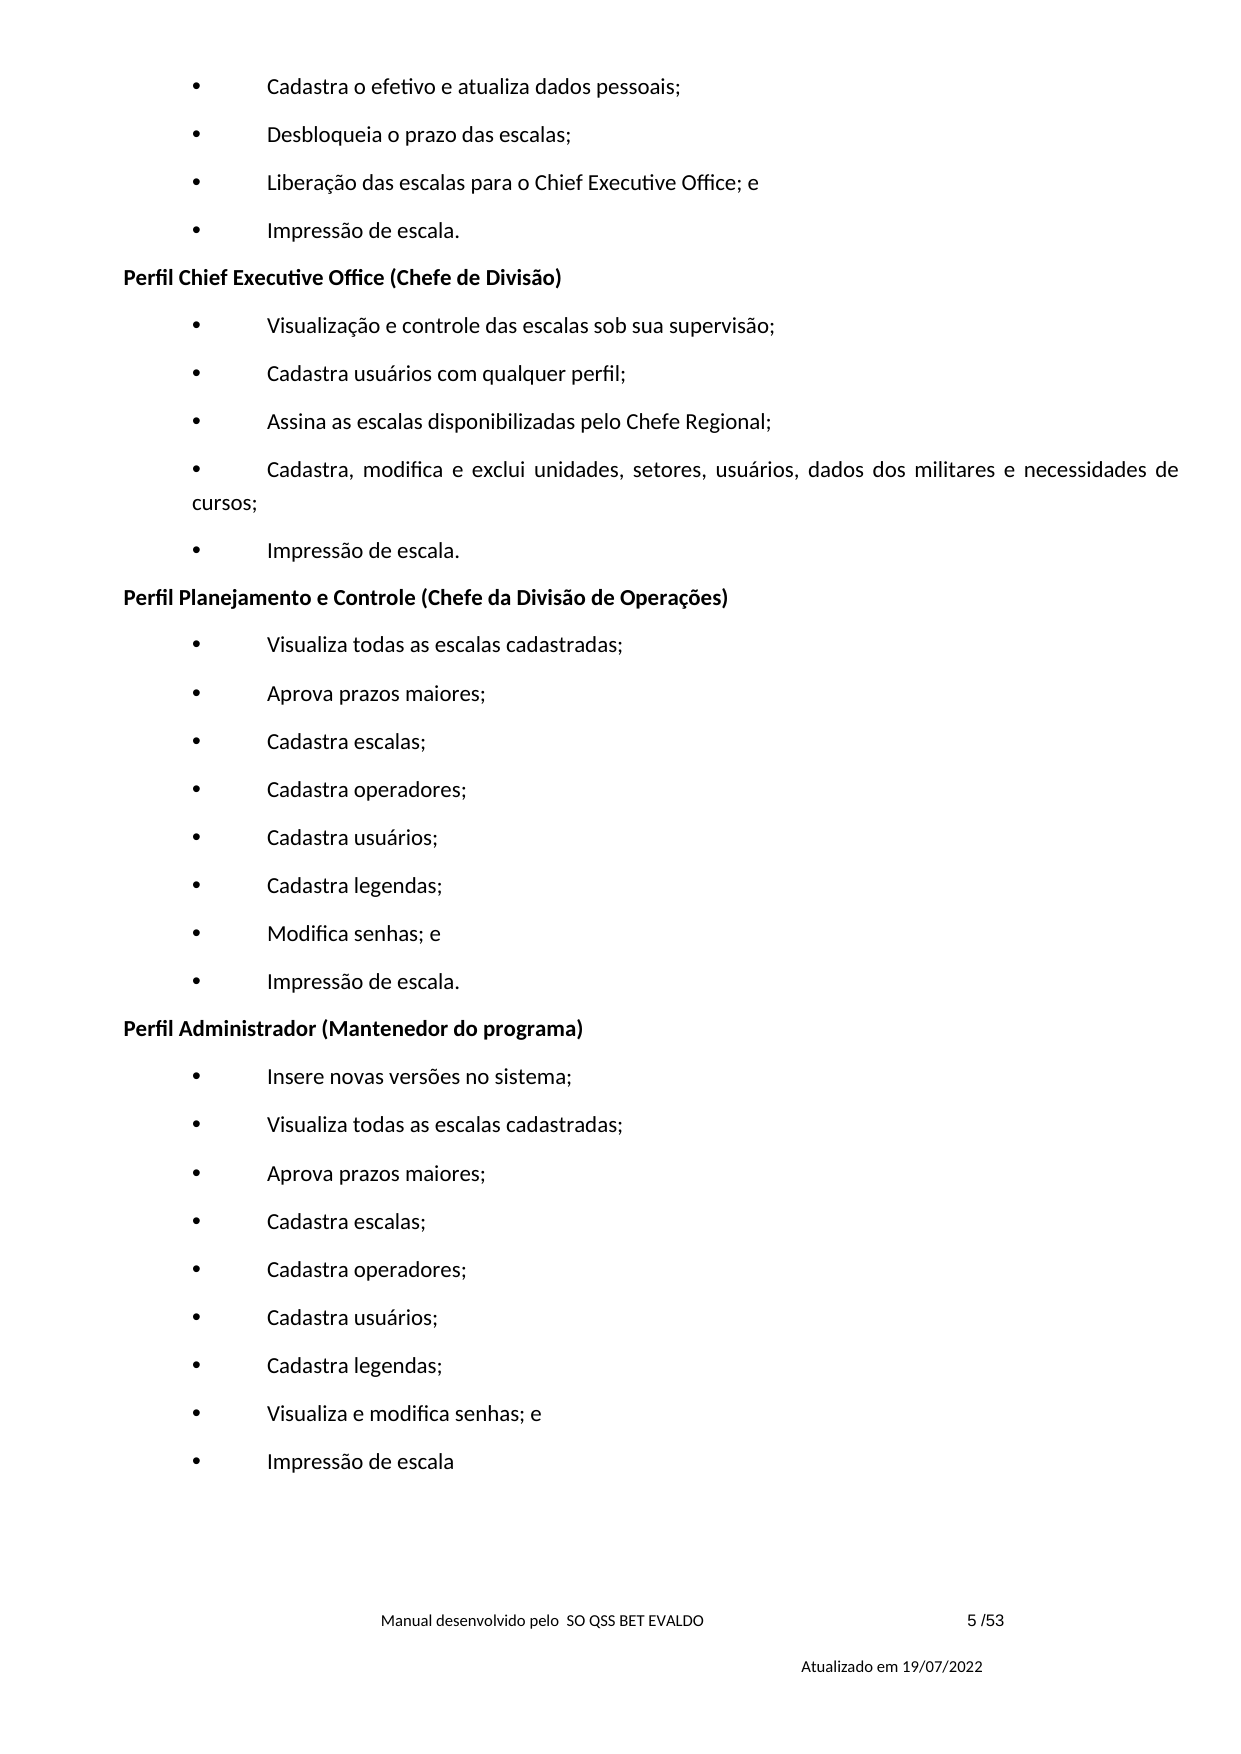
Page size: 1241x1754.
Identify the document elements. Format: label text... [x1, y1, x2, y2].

list Impressão de escala [192, 1446, 1181, 1475]
list Assina as escalas disponibilizadas pelo Chefe Regional; [192, 406, 1181, 436]
list Cadastra usuários com qualquer perfil; [192, 358, 1181, 387]
list Cadastra legendas; [192, 1350, 1181, 1379]
list Modifica senhas; e [192, 918, 1181, 947]
list Cadastra usuários; [192, 1302, 1181, 1331]
list Cadastra escalas; [192, 1206, 1181, 1235]
list Insere novas versões no sistema; [192, 1061, 1181, 1090]
list Impressão de escala. [192, 966, 1181, 996]
list Visualiza todas as escalas cadastradas; [192, 629, 1181, 659]
list Cadastra escalas; [192, 726, 1181, 755]
text Perfil Chief Executive Office (Chefe de Divisão) [118, 263, 1181, 291]
list Impressão de escala. [192, 534, 1181, 564]
list Visualiza e modifica senhas; e [192, 1398, 1181, 1427]
text Perfil Planejamento e Controle (Chefe da Divisão de Operações) [118, 583, 1181, 611]
list Cadastra legendas; [192, 870, 1181, 899]
list Cadastra operadores; [192, 1254, 1181, 1283]
list Cadastra operadores; [192, 774, 1181, 803]
list Cadastra o efetivo e atualiza dados pessoais; [192, 71, 1181, 100]
list Liberação das escalas para o Chief Executive Office; e [192, 167, 1181, 196]
list Cadastra, modifica e exclui unidades, setores, usuários, dados dos militares e necessidades de cursos; [192, 454, 1181, 516]
list Aprova prazos maiores; [192, 678, 1181, 707]
list Desbloqueia o prazo das escalas; [192, 119, 1181, 148]
text Perfil Administrador (Mantenedor do programa) [118, 1014, 1181, 1042]
list Visualização e controle das escalas sob sua supervisão; [192, 310, 1181, 339]
list Cadastra usuários; [192, 822, 1181, 851]
list Impressão de escala. [192, 215, 1181, 244]
list Aprova prazos maiores; [192, 1157, 1181, 1187]
list Visualiza todas as escalas cadastradas; [192, 1109, 1181, 1138]
